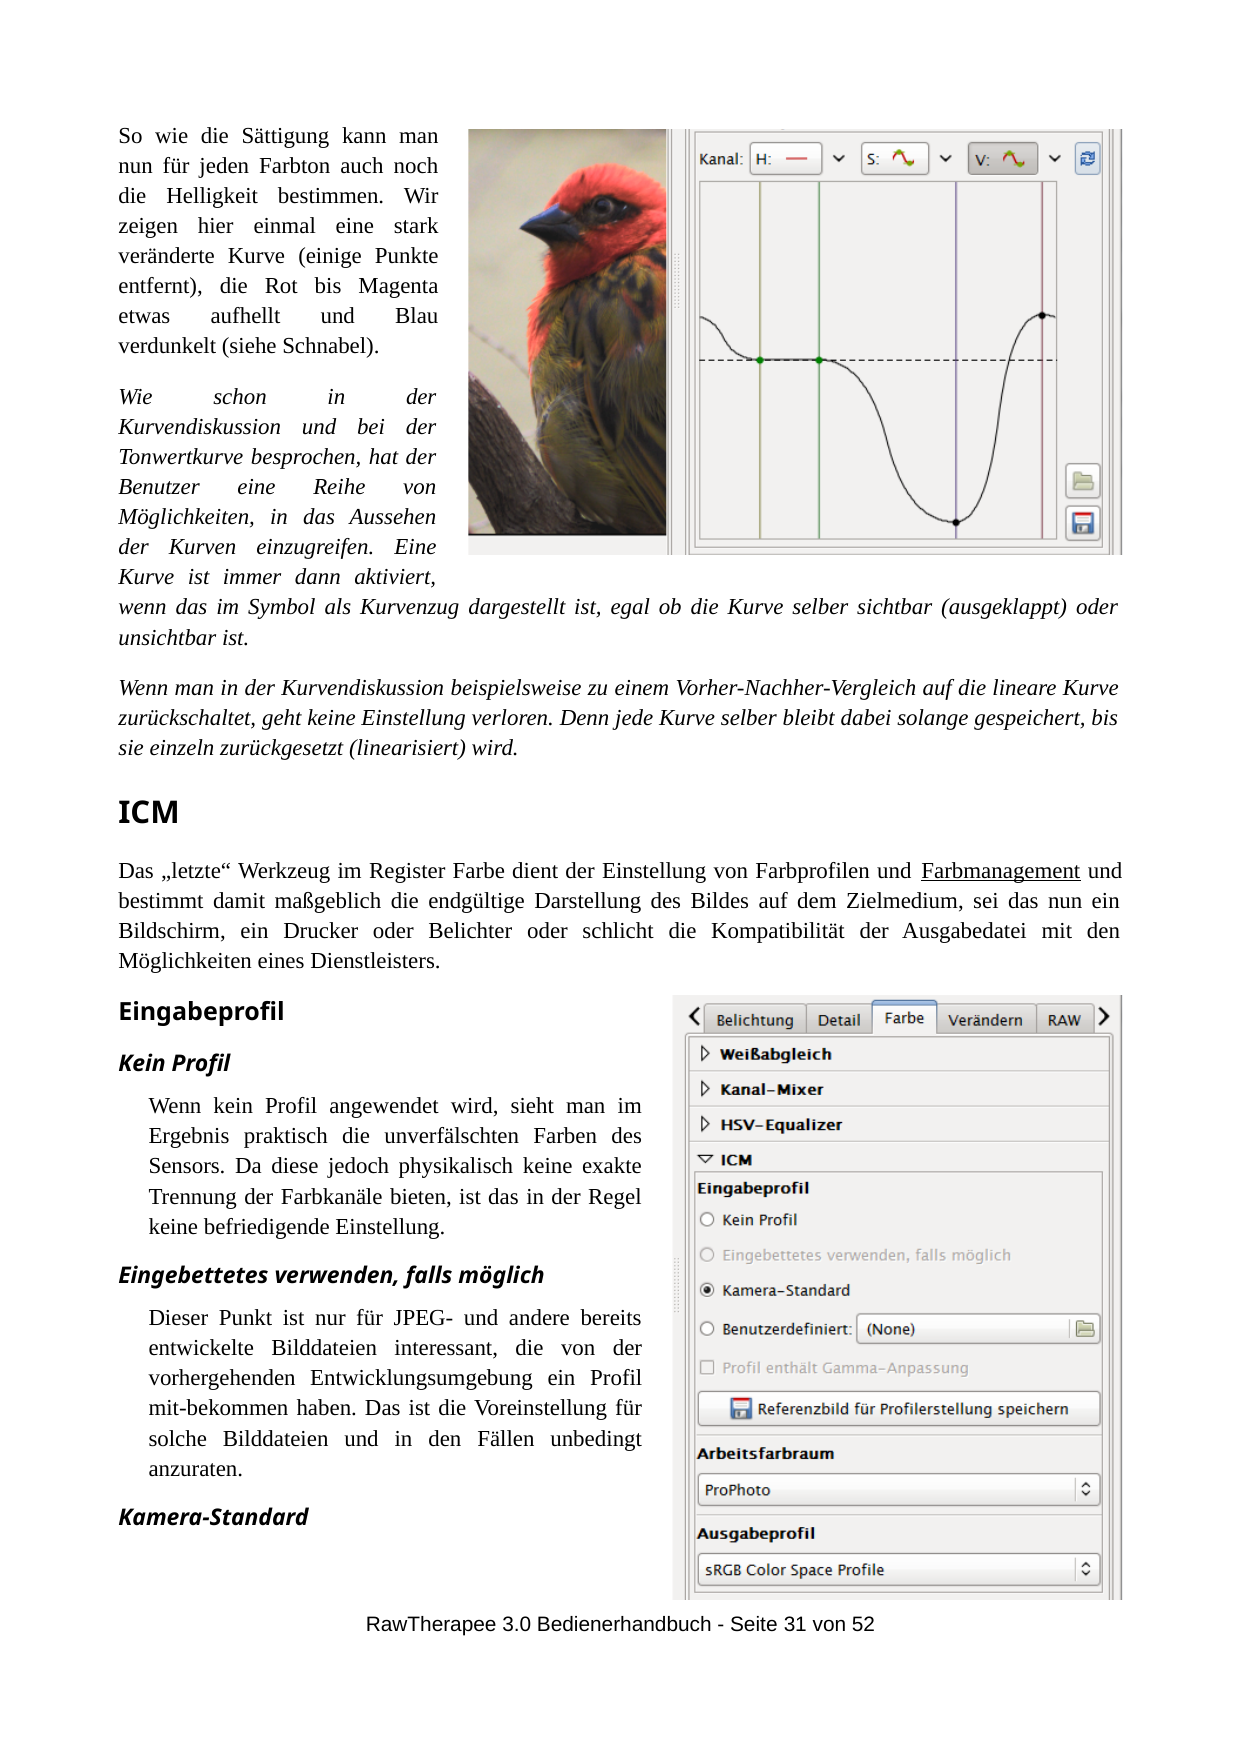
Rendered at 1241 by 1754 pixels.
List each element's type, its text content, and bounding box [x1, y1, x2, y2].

subtitle Eingebettetes verwenden, falls möglich [118, 1259, 672, 1290]
text Wenn man in der Kurvendiskussion beispielsweise zu einem Vorher-Nachher-Vergleich auf die lineare Kurve zurückschaltet, geht keine Einstellung verloren. Denn jede Kurve selber bleibt dabei solange gespeichert, bis sie einzeln zurückgesetzt (linearisiert) wird. [118, 670, 1122, 760]
subtitle Kein Profil [118, 1047, 672, 1079]
picture [672, 995, 1123, 1600]
subtitle Kamera-Standard [118, 1501, 672, 1532]
text Wie schon in der Kurvendiskussion und bei der Tonwertkurve besprochen, hat der Benutzer eine Reihe von Möglichkeiten, in das Aussehen der Kurven einzugreifen. Eine Kurve ist immer dann aktiviert, wenn das im Symbol als Kurvenzug dargestellt ist, egal ob die Kurve selber sichtbar (ausgeklappt) oder unsichtbar ist. [118, 379, 1122, 650]
picture [468, 129, 1123, 555]
text Wenn kein Profil angewendet wird, sieht man im Ergebnis praktisch die unverfälschten Farben des Sensors. Da diese jedoch physikalisch keine exakte Trennung der Farbkanäle bieten, ist das in der Regel keine befriedigende Einstellung. [148, 1089, 672, 1239]
subtitle ICM [118, 790, 1122, 833]
subtitle Eingabeprofil [118, 993, 1122, 1027]
text So wie die Sättigung kann man nun für jeden Farbton auch noch die Helligkeit bestimmen. Wir zeigen hier einmal eine stark veränderte Kurve (einige Punkte entfernt), die Rot bis Magenta etwas aufhellt und Blau verdunkelt (siehe Schnabel). [118, 118, 1122, 359]
text Das „letzte“ Werkzeug im Register Farbe dient der Einstellung von Farbprofilen und Farbmanagement und bestimmt damit maßgeblich die endgültige Darstellung des Bildes auf dem Zielmedium, sei das nun ein Bildschirm, ein Drucker oder Belichter oder schlicht die Kompatibilität der Ausgabedatei mit den Möglichkeiten eines Dienstleisters. [118, 853, 1122, 973]
text Dieser Punkt ist nur für JPEG- und andere bereits entwickelte Bilddateien interessant, die von der vorhergehenden Entwicklungsumgebung ein Profil mit-bekommen haben. Das ist die Voreinstellung für solche Bilddateien und in den Fällen unbedingt anzuraten. [148, 1300, 672, 1481]
